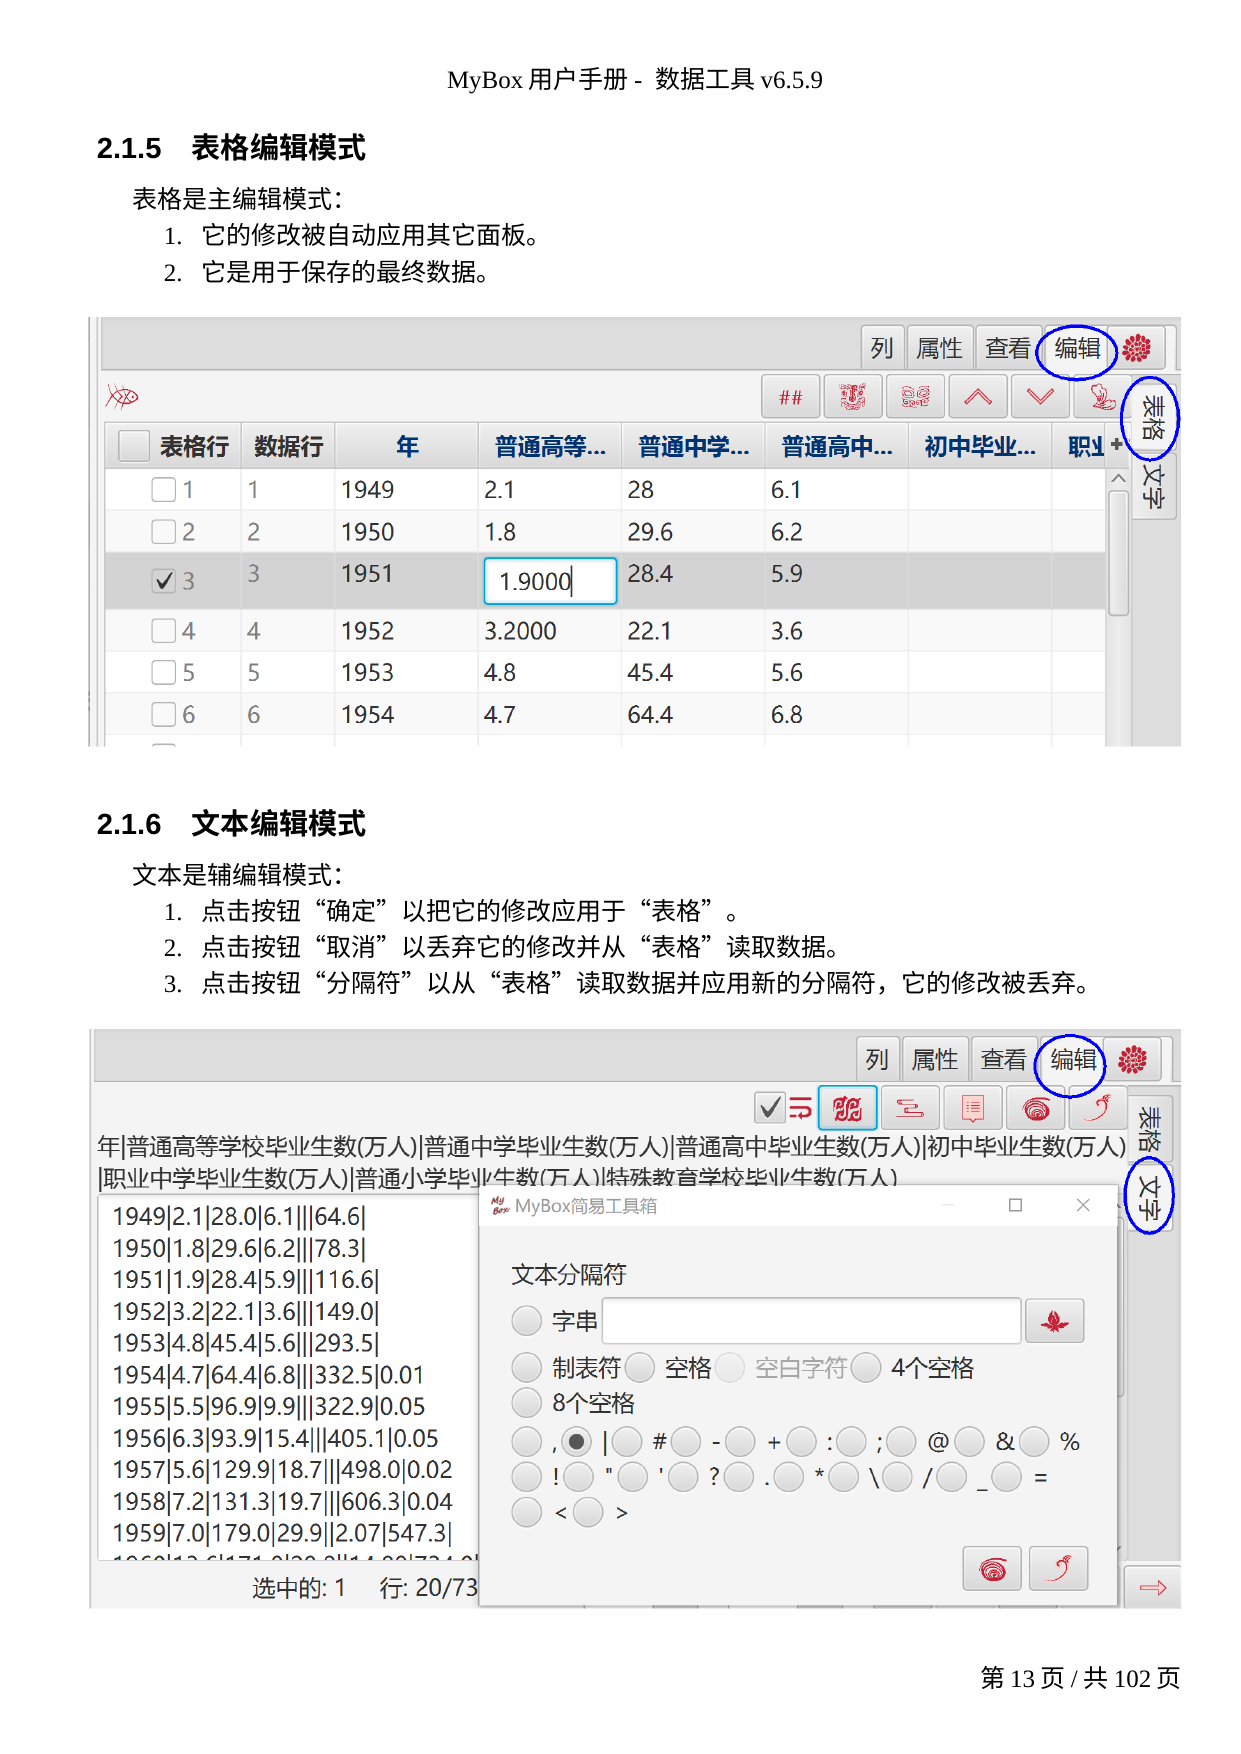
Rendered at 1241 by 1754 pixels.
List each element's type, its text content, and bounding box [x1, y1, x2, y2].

text 表格是主编辑模式： [88, 179, 1181, 216]
picture [88, 317, 1182, 747]
list 点击按钮“分隔符”以从“表格”读取数据并应用新的分隔符，它的修改被丢弃。 [163, 964, 1181, 1000]
list 点击按钮“确定”以把它的修改应用于“表格”。 [163, 891, 1181, 928]
list 点击按钮“取消”以丢弃它的修改并从“表格”读取数据。 [163, 928, 1181, 964]
subtitle 文本编辑模式 [88, 800, 1181, 843]
picture [88, 1028, 1182, 1609]
list 它的修改被自动应用其它面板。 [163, 216, 1181, 252]
text 文本是辅编辑模式： [88, 855, 1181, 891]
list 它是用于保存的最终数据。 [163, 252, 1181, 288]
subtitle 表格编辑模式 [88, 125, 1181, 167]
